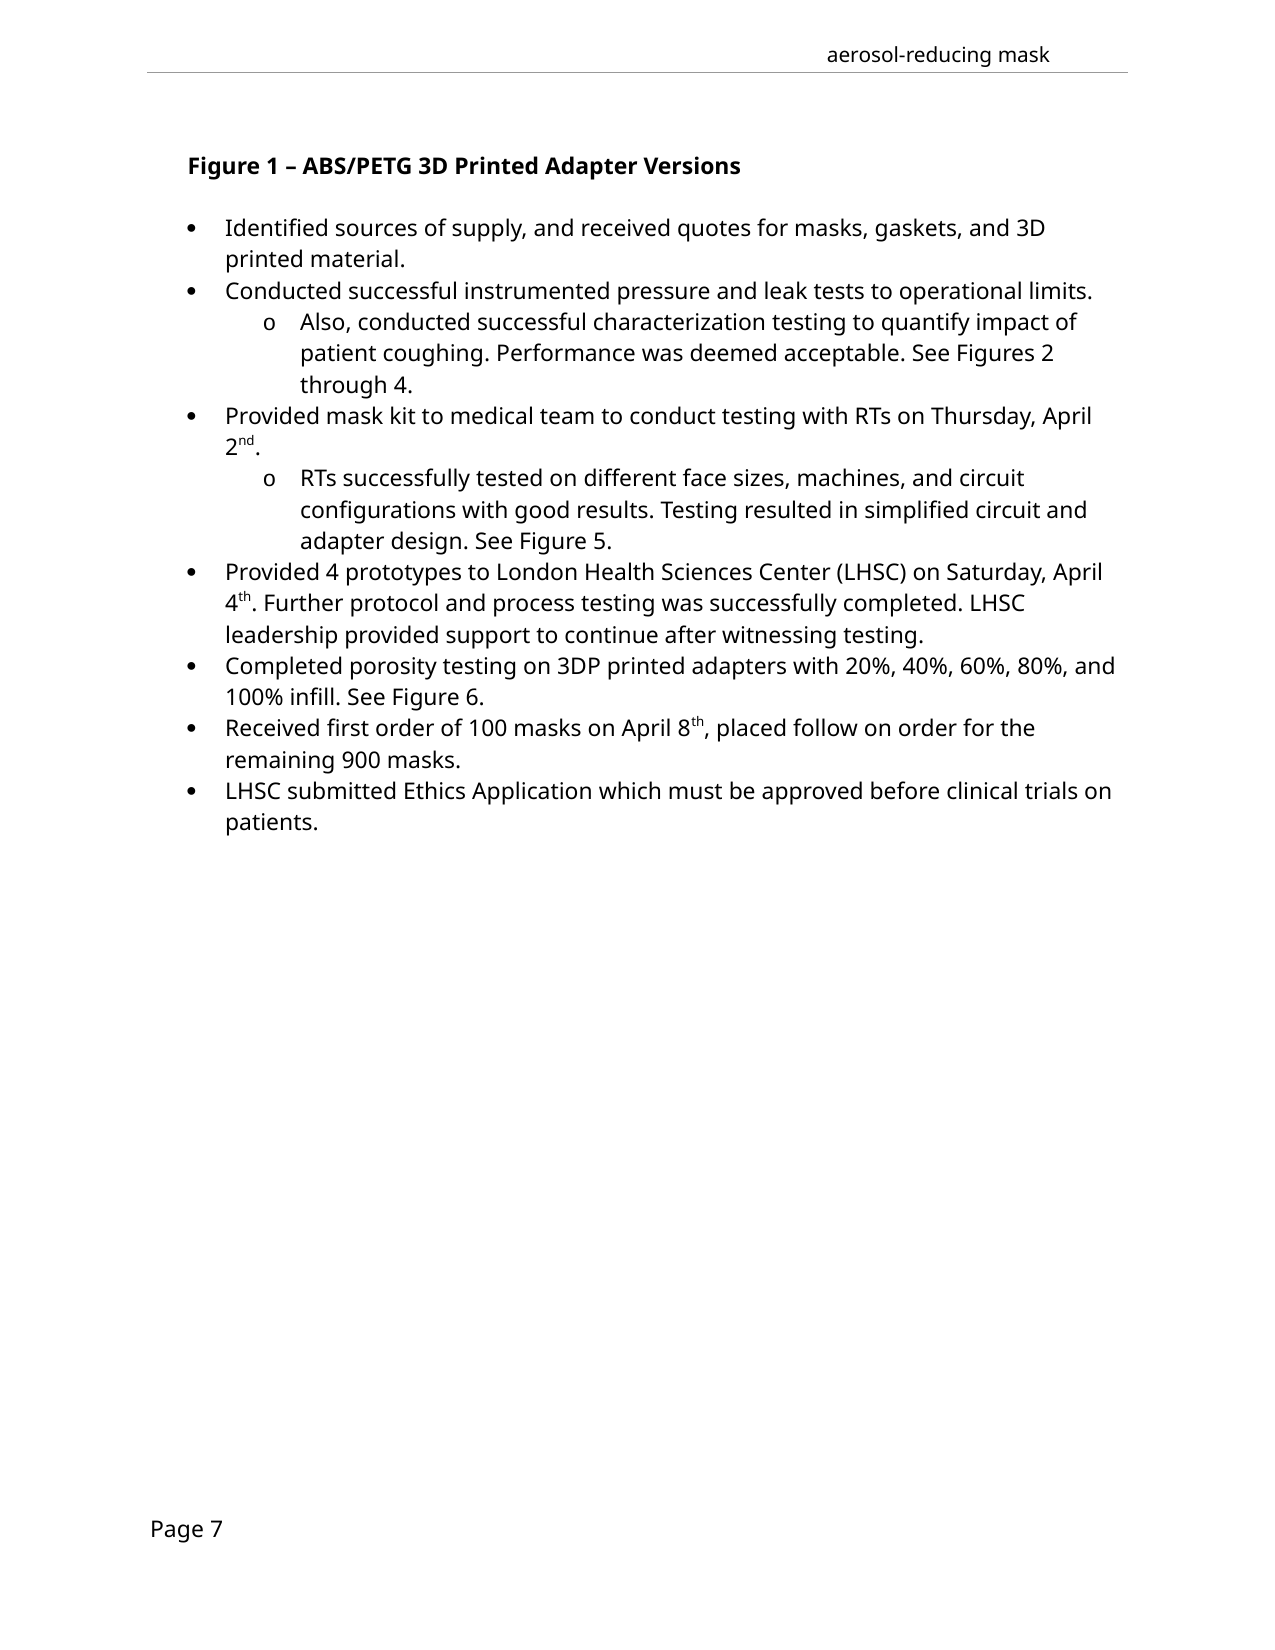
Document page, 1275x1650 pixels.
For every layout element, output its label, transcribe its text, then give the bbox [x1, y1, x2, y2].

list RTs successfully tested on different face sizes, machines, and circuit configurations with good results. Testing resulted in simplified circuit and adapter design. See Figure 5. [262, 462, 1125, 556]
text Figure 1 – ABS/PETG 3D Printed Adapter Versions [187, 150, 1125, 181]
list Received first order of 100 masks on April 8th, placed follow on order for the remaining 900 masks. [187, 712, 1125, 775]
list Also, conducted successful characterization testing to quantify impact of patient coughing. Performance was deemed acceptable. See Figures 2 through 4. [262, 306, 1125, 400]
list Provided 4 prototypes to London Health Sciences Center (LHSC) on Saturday, April 4th. Further protocol and process testing was successfully completed. LHSC leadership provided support to continue after witnessing testing. [187, 556, 1125, 650]
list Conducted successful instrumented pressure and leak tests to operational limits. [187, 275, 1125, 306]
list Identified sources of supply, and received quotes for masks, gaskets, and 3D printed material. [187, 212, 1125, 275]
list Provided mask kit to medical team to conduct testing with RTs on Thursday, April 2nd. [187, 400, 1125, 462]
list LHSC submitted Ethics Application which must be approved before clinical trials on patients. [187, 775, 1125, 837]
list Completed porosity testing on 3DP printed adapters with 20%, 40%, 60%, 80%, and 100% infill. See Figure 6. [187, 650, 1125, 712]
